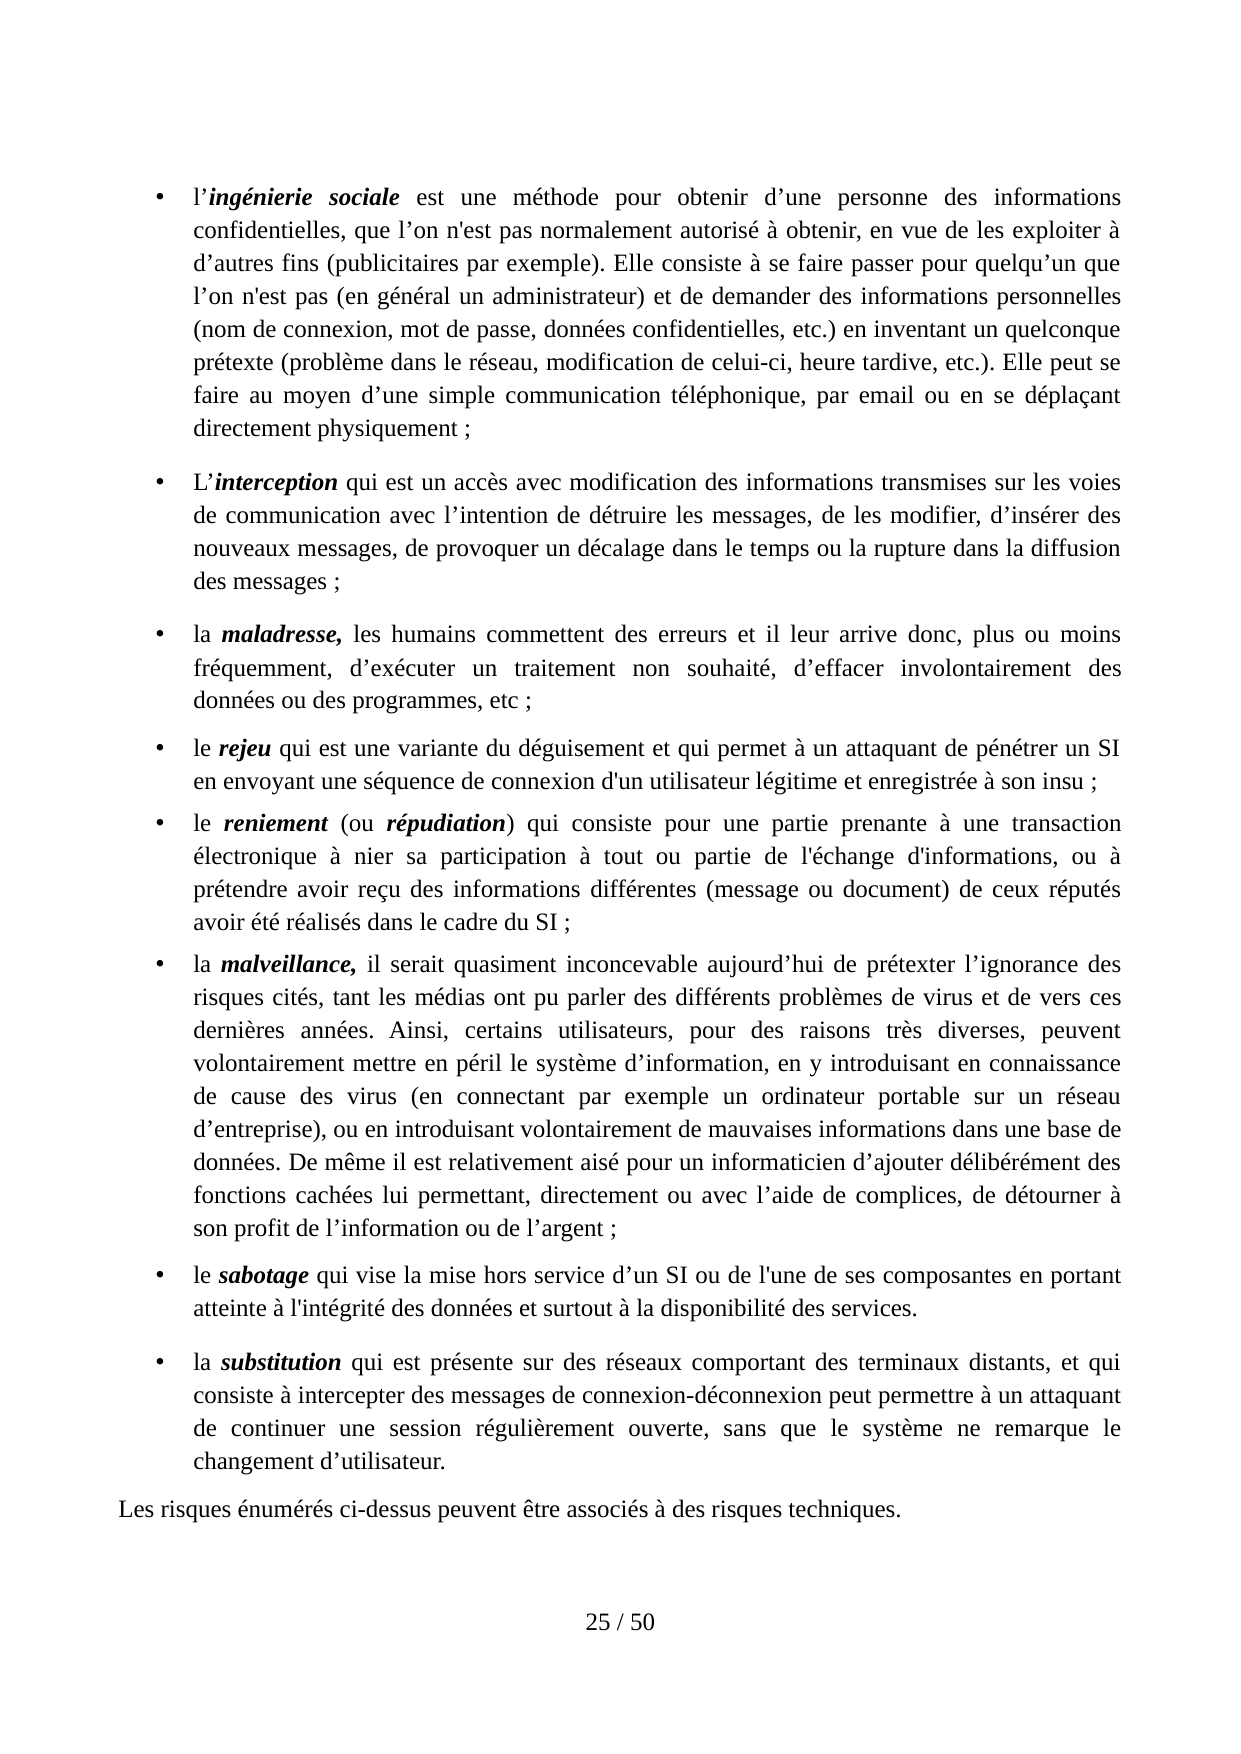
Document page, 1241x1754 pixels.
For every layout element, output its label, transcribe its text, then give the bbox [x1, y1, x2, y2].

list la malveillance, il serait quasiment inconcevable aujourd’hui de prétexter l’ignorance des risques cités, tant les médias ont pu parler des différents problèmes de virus et de vers ces dernières années. Ainsi, certains utilisateurs, pour des raisons très diverses, peuvent volontairement mettre en péril le système d’information, en y introduisant en connaissance de cause des virus (en connectant par exemple un ordinateur portable sur un réseau d’entreprise), ou en introduisant volontairement de mauvaises informations dans une base de données. De même il est relativement aisé pour un informaticien d’ajouter délibérément des fonctions cachées lui permettant, directement ou avec l’aide de complices, de détourner à son profit de l’information ou de l’argent ; [156, 949, 1122, 1242]
list le reniement (ou répudiation) qui consiste pour une partie prenante à une transaction électronique à nier sa participation à tout ou partie de l'échange d'informations, ou à prétendre avoir reçu des informations différentes (message ou document) de ceux réputés avoir été réalisés dans le cadre du SI ; [156, 808, 1122, 936]
text Les risques énumérés ci-dessus peuvent être associés à des risques techniques. [118, 1494, 1122, 1522]
list la maladresse, les humains commettent des erreurs et il leur arrive donc, plus ou moins fréquemment, d’exécuter un traitement non souhaité, d’effacer involontairement des données ou des programmes, etc ; [156, 619, 1122, 714]
list l’ingénierie sociale est une méthode pour obtenir d’une personne des informations confidentielles, que l’on n'est pas normalement autorisé à obtenir, en vue de les exploiter à d’autres fins (publicitaires par exemple). Elle consiste à se faire passer pour quelqu’un que l’on n'est pas (en général un administrateur) et de demander des informations personnelles (nom de connexion, mot de passe, données confidentielles, etc.) en inventant un quelconque prétexte (problème dans le réseau, modification de celui-ci, heure tardive, etc.). Elle peut se faire au moyen d’une simple communication téléphonique, par email ou en se déplaçant directement physiquement ; [156, 182, 1122, 442]
list le sabotage qui vise la mise hors service d’un SI ou de l'une de ses composantes en portant atteinte à l'intégrité des données et surtout à la disponibilité des services. [156, 1260, 1122, 1322]
list L’interception qui est un accès avec modification des informations transmises sur les voies de communication avec l’intention de détruire les messages, de les modifier, d’insérer des nouveaux messages, de provoquer un décalage dans le temps ou la rupture dans la diffusion des messages ; [156, 467, 1122, 595]
list le rejeu qui est une variante du déguisement et qui permet à un attaquant de pénétrer un SI en envoyant une séquence de connexion d'un utilisateur légitime et enregistrée à son insu ; [156, 733, 1122, 795]
list la substitution qui est présente sur des réseaux comportant des terminaux distants, et qui consiste à intercepter des messages de connexion-déconnexion peut permettre à un attaquant de continuer une session régulièrement ouverte, sans que le système ne remarque le changement d’utilisateur. [156, 1347, 1122, 1475]
